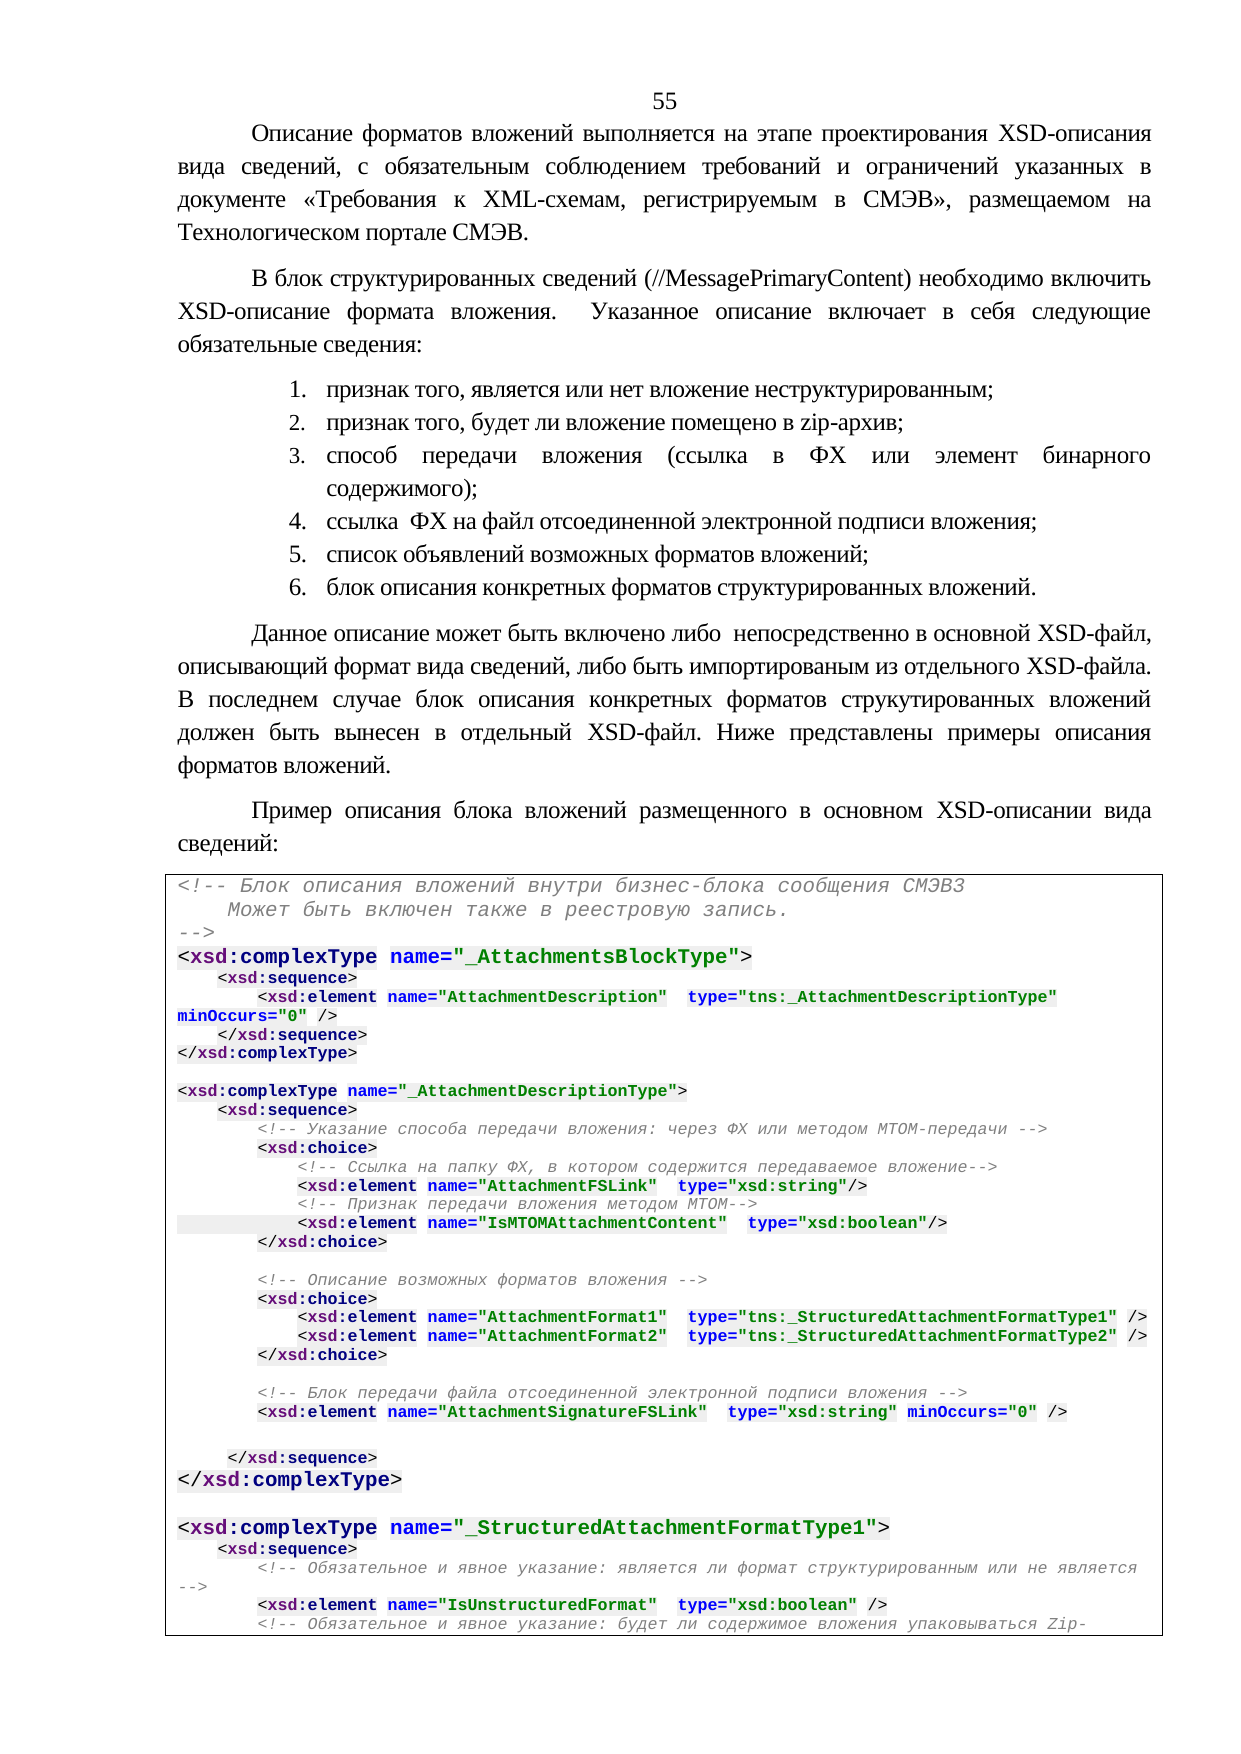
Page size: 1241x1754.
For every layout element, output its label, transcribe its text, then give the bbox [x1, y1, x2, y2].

list ссылка ФХ на файл отсоединенной электронной подписи вложения; [288, 506, 1152, 535]
list способ передачи вложения (ссылка в ФХ или элемент бинарного содержимого); [288, 440, 1152, 502]
list признак того, будет ли вложение помещено в zip-архив; [288, 407, 1152, 436]
list признак того, является или нет вложение неструктурированным; [288, 374, 1152, 403]
text Описание форматов вложений выполняется на этапе проектирования XSD-описания вида сведений, с обязательным соблюдением требований и ограничений указанных в документе «Требования к XML-схемам, регистрируемым в СМЭВ», размещаемом на Технологическом портале СМЭВ. [177, 118, 1152, 246]
text В блок структурированных сведений (//MessagePrimaryContent) необходимо включить XSD-описание формата вложения. Указанное описание включает в себя следующие обязательные сведения: [177, 263, 1152, 357]
text Данное описание может быть включено либо непосредственно в основной XSD-файл, описывающий формат вида сведений, либо быть импортированым из отдельного XSD-файла. В последнем случае блок описания конкретных форматов струкутированных вложений должен быть вынесен в отдельный XSD-файл. Ниже представлены примеры описания форматов вложений. [177, 618, 1152, 779]
text Пример описания блока вложений размещенного в основном XSD-описании вида сведений: [177, 796, 1152, 857]
list блок описания конкретных форматов структурированных вложений. [288, 572, 1152, 601]
list список объявлений возможных форматов вложений; [288, 539, 1152, 568]
